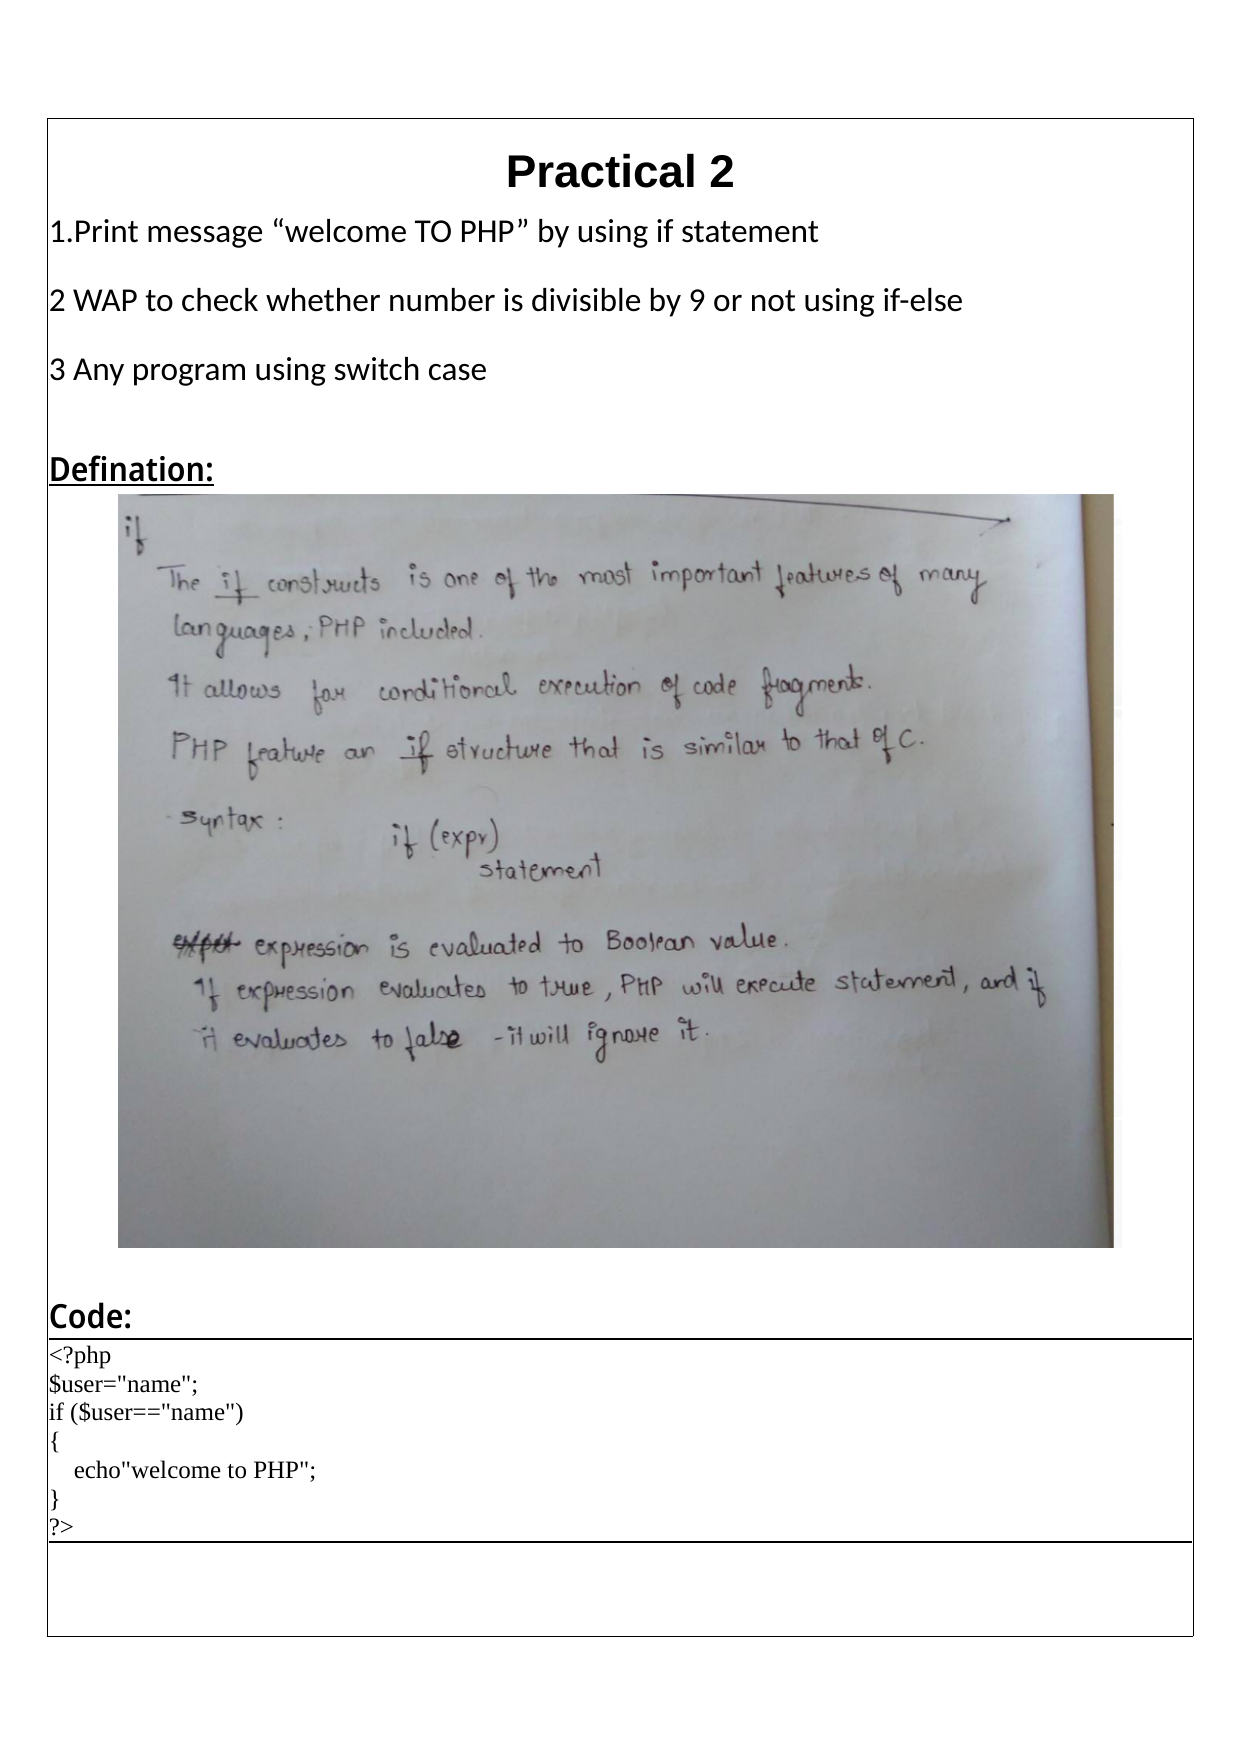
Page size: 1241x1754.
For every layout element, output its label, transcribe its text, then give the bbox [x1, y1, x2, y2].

text 2 WAP to check whether number is divisible by 9 or not using if-else [48, 279, 1192, 319]
subtitle Practical 2 [48, 144, 1192, 197]
text 1.Print message “welcome TO PHP” by using if statement [48, 209, 1192, 250]
text 3 Any program using switch case [48, 348, 1192, 389]
text Code: [48, 1293, 1192, 1338]
text Defination: [48, 446, 1192, 491]
table_header <?php $user="name"; if ($user=="name") { echo"welcome to PHP"; } ?> [49, 1340, 1192, 1541]
picture [118, 491, 1123, 1248]
